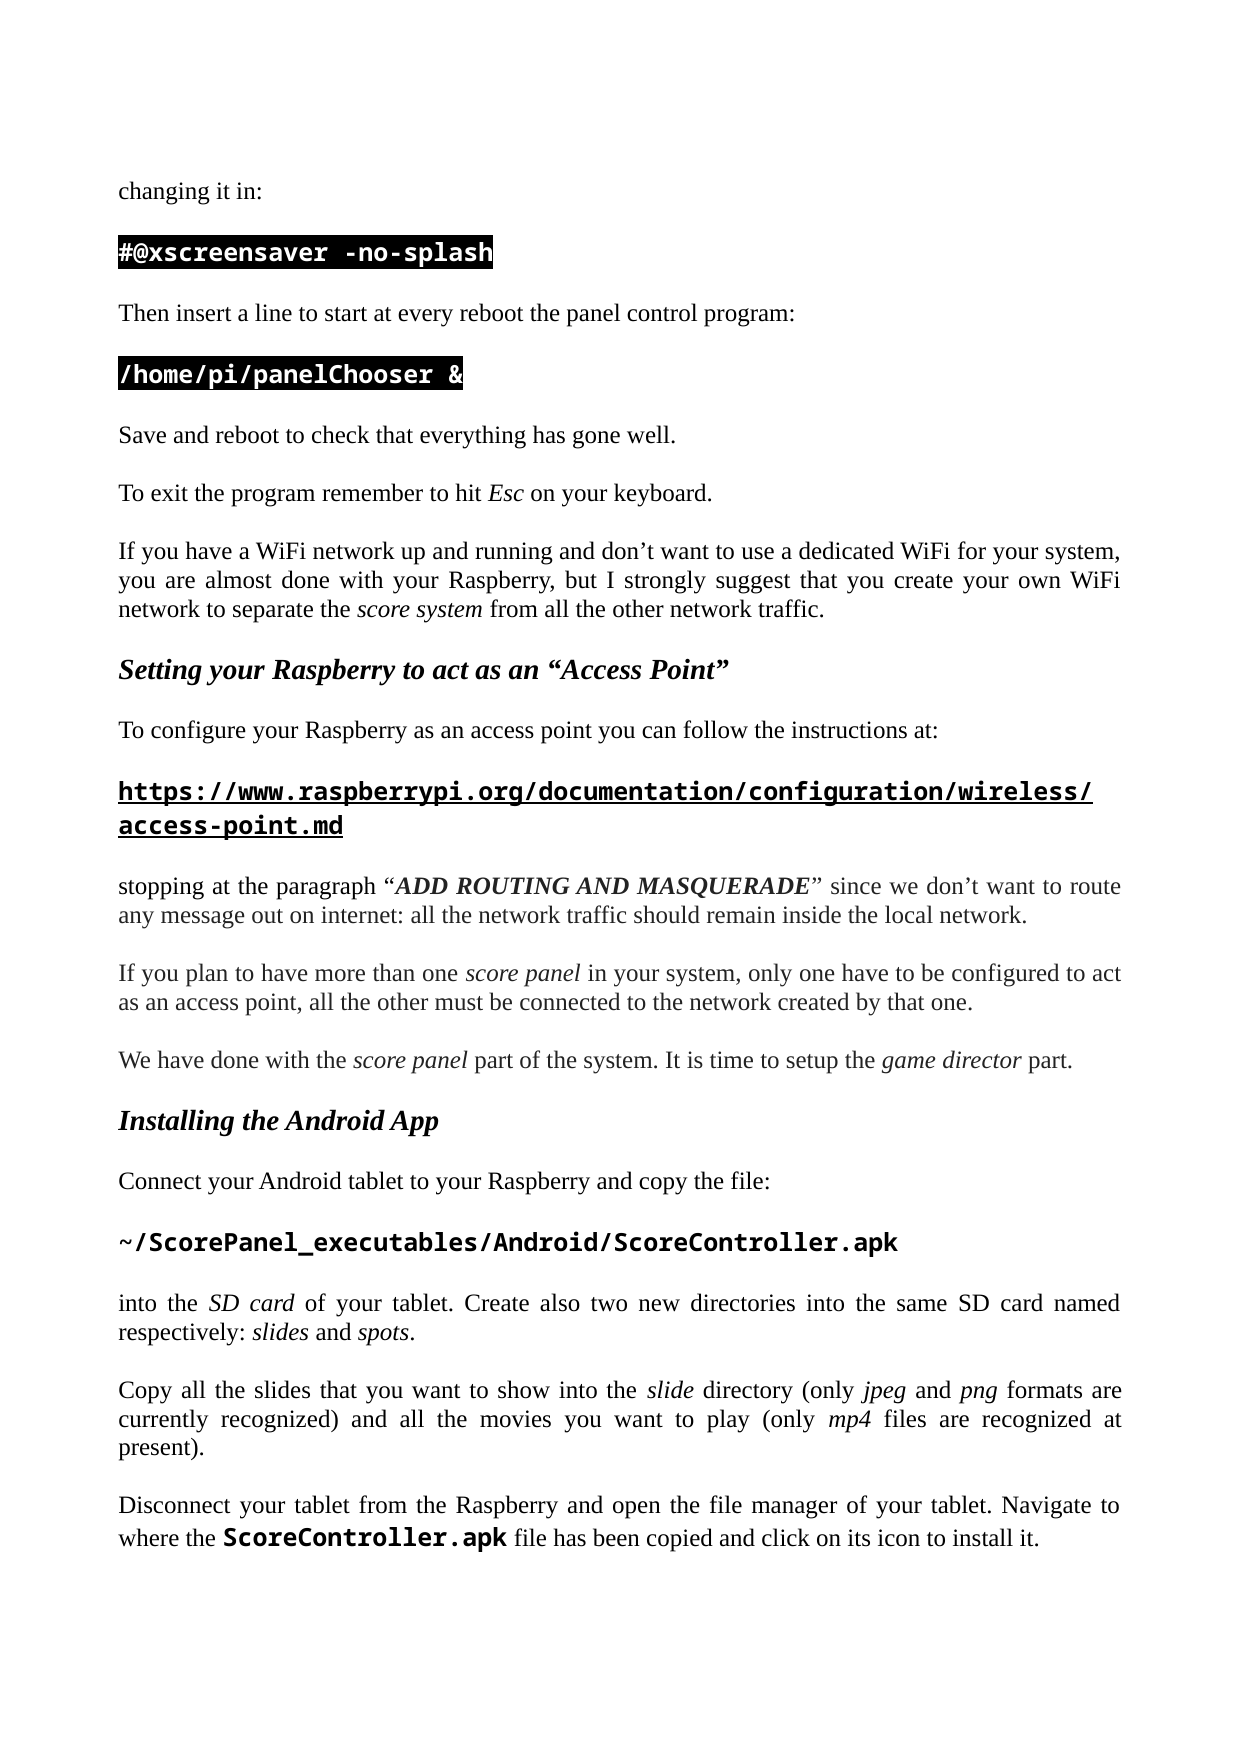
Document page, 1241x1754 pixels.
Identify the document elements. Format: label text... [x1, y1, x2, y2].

text ~/ScorePanel_executables/Android/ScoreController.apk [118, 1224, 1122, 1258]
text To exit the program remember to hit Esc on your keyboard. [118, 478, 1122, 507]
text Disconnect your tablet from the Raspberry and open the file manager of your tablet. Navigate to where the ScoreController.apk file has been copied and click on its icon to install it. [118, 1491, 1122, 1553]
text Save and reboot to check that everything has gone well. [118, 420, 1122, 449]
text Copy all the slides that you want to show into the slide directory (only jpeg and png formats are currently recognized) and all the movies you want to play (only mp4 files are recognized at present). [118, 1375, 1122, 1461]
text If you plan to have more than one score panel in your system, only one have to be configured to act as an access point, all the other must be connected to the network created by that one. [118, 958, 1122, 1015]
text into the SD card of your tablet. Create also two new directories into the same SD card named respectively: slides and spots. [118, 1288, 1122, 1345]
text If you have a WiFi network up and running and don’t want to use a dedicated WiFi for your system, you are almost done with your Raspberry, but I strongly suggest that you create your own WiFi network to separate the score system from all the other network traffic. [118, 536, 1122, 623]
text https://www.raspberrypi.org/documentation/configuration/wireless/access-point.md [118, 773, 1122, 841]
text Connect your Android tablet to your Raspberry and copy the file: [118, 1166, 1122, 1195]
text /home/pi/panelChooser & [118, 356, 1122, 390]
text We have done with the score panel part of the system. It is time to setup the game director part. [118, 1045, 1122, 1074]
text changing it in: [118, 176, 1122, 205]
text Setting your Raspberry to act as an “Access Point” [118, 652, 1122, 686]
text To configure your Raspberry as an access point you can follow the instructions at: [118, 715, 1122, 744]
text #@xscreensaver -no-splash [118, 234, 1122, 269]
text stopping at the paragraph “ADD ROUTING AND MASQUERADE” since we don’t want to route any message out on internet: all the network traffic should remain inside the local network. [118, 871, 1122, 928]
text Then insert a line to start at every reboot the panel control program: [118, 298, 1122, 327]
text Installing the Android App [118, 1103, 1122, 1137]
